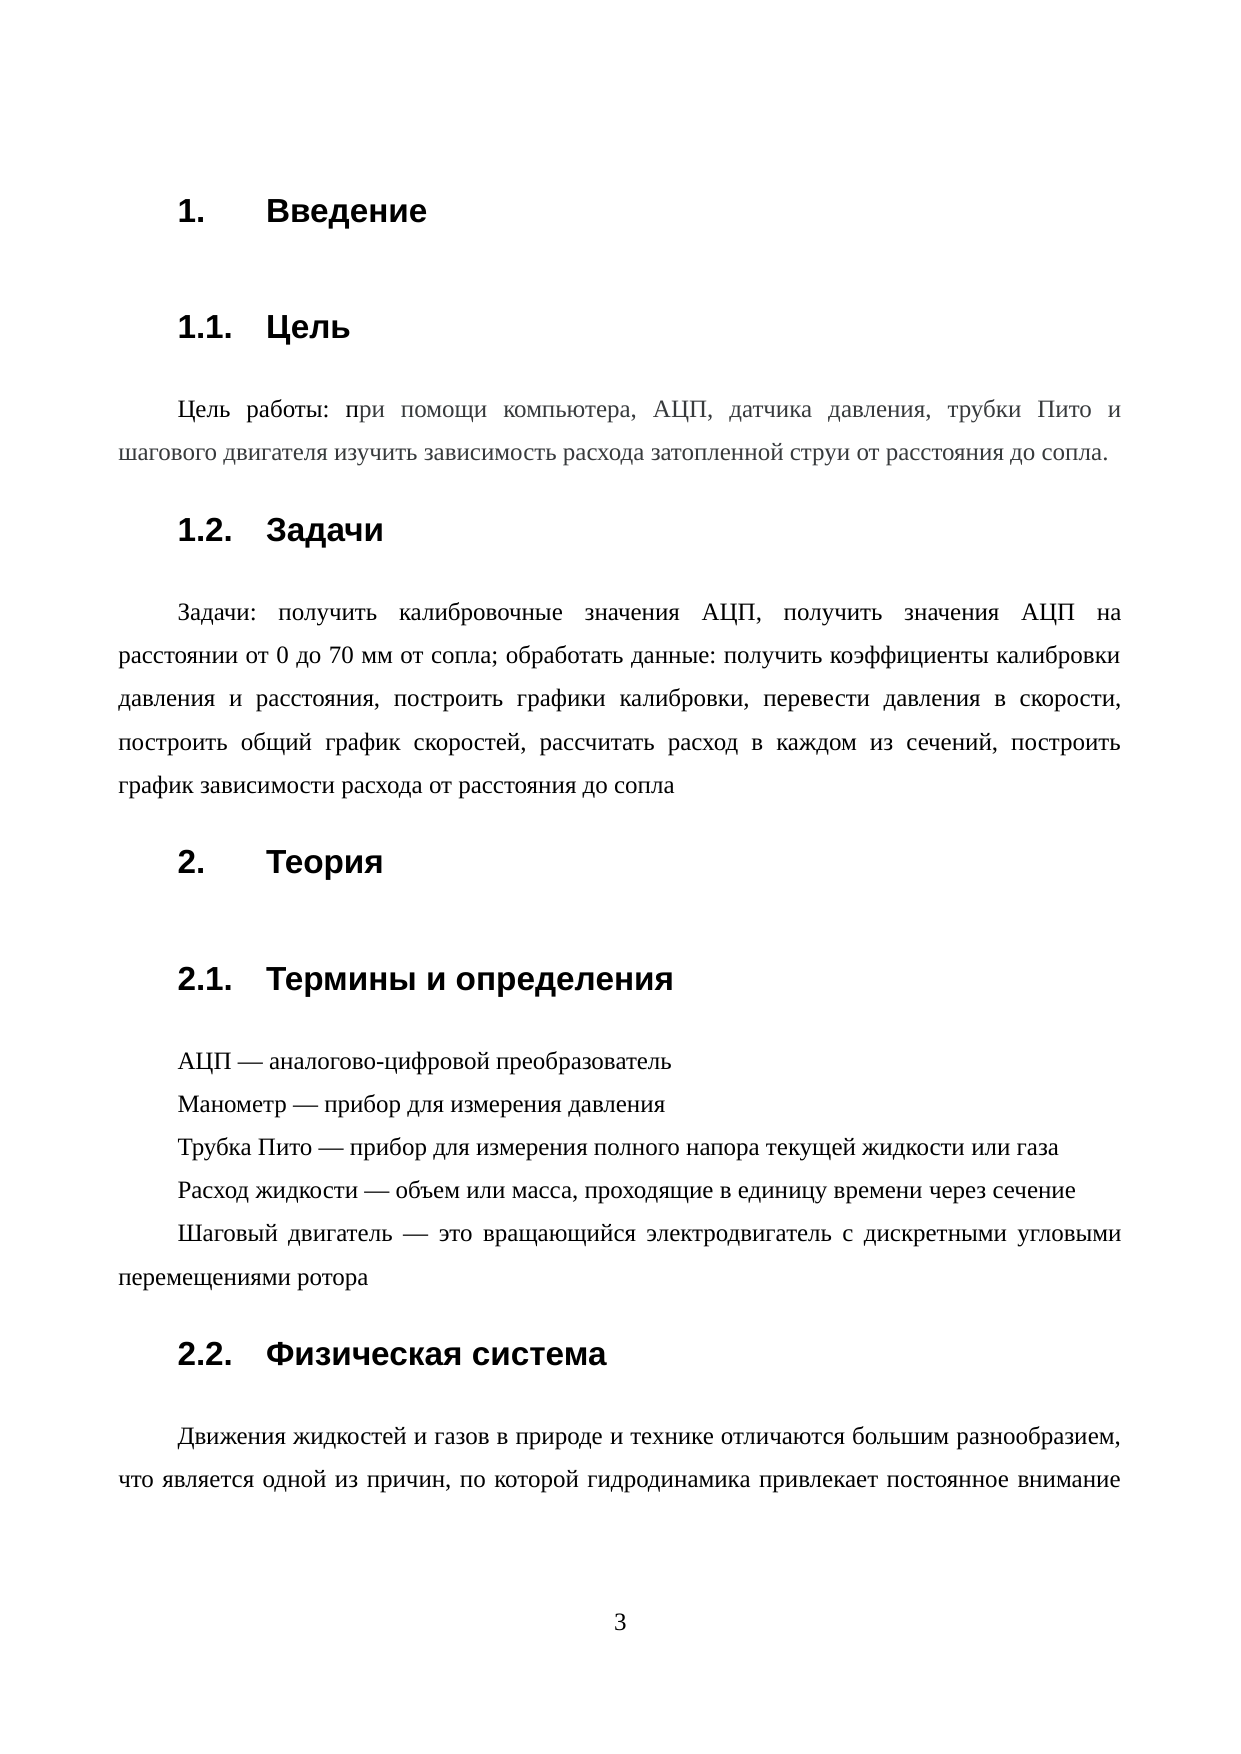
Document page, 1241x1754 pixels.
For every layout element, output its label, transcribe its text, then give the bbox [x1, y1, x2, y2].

subtitle Введение [118, 191, 1122, 229]
subtitle Физическая система [118, 1334, 1122, 1373]
text Шаговый двигатель — это вращающийся электродвигатель с дискретными угловыми перемещениями ротора [118, 1218, 1122, 1290]
text Манометр — прибор для измерения давления [118, 1089, 1122, 1118]
text Движения жидкостей и газов в природе и технике отличаются большим разнообразием, что является одной из причин, по которой гидродинамика привлекает постоянное внимание [118, 1421, 1122, 1493]
text Цель работы: при помощи компьютера, АЦП, датчика давления, трубки Пито и шагового двигателя изучить зависимость расхода затопленной струи от расстояния до сопла. [118, 394, 1122, 466]
text Расход жидкости — объем или масса, проходящие в единицу времени через сечение [118, 1175, 1122, 1204]
subtitle Задачи [118, 510, 1122, 548]
text Трубка Пито — прибор для измерения полного напора текущей жидкости или газа [118, 1132, 1122, 1161]
subtitle Цель [118, 307, 1122, 346]
subtitle Теория [118, 842, 1122, 881]
text Задачи: получить калибровочные значения АЦП, получить значения АЦП на расстоянии от 0 до 70 мм от сопла; обработать данные: получить коэффициенты калибровки давления и расстояния, построить графики калибровки, перевести давления в скорости, построить общий график скоростей, рассчитать расход в каждом из сечений, построить график зависимости расхода от расстояния до сопла [118, 597, 1122, 798]
text АЦП — аналогово-цифровой преобразователь [118, 1046, 1122, 1075]
subtitle Термины и определения [118, 959, 1122, 997]
